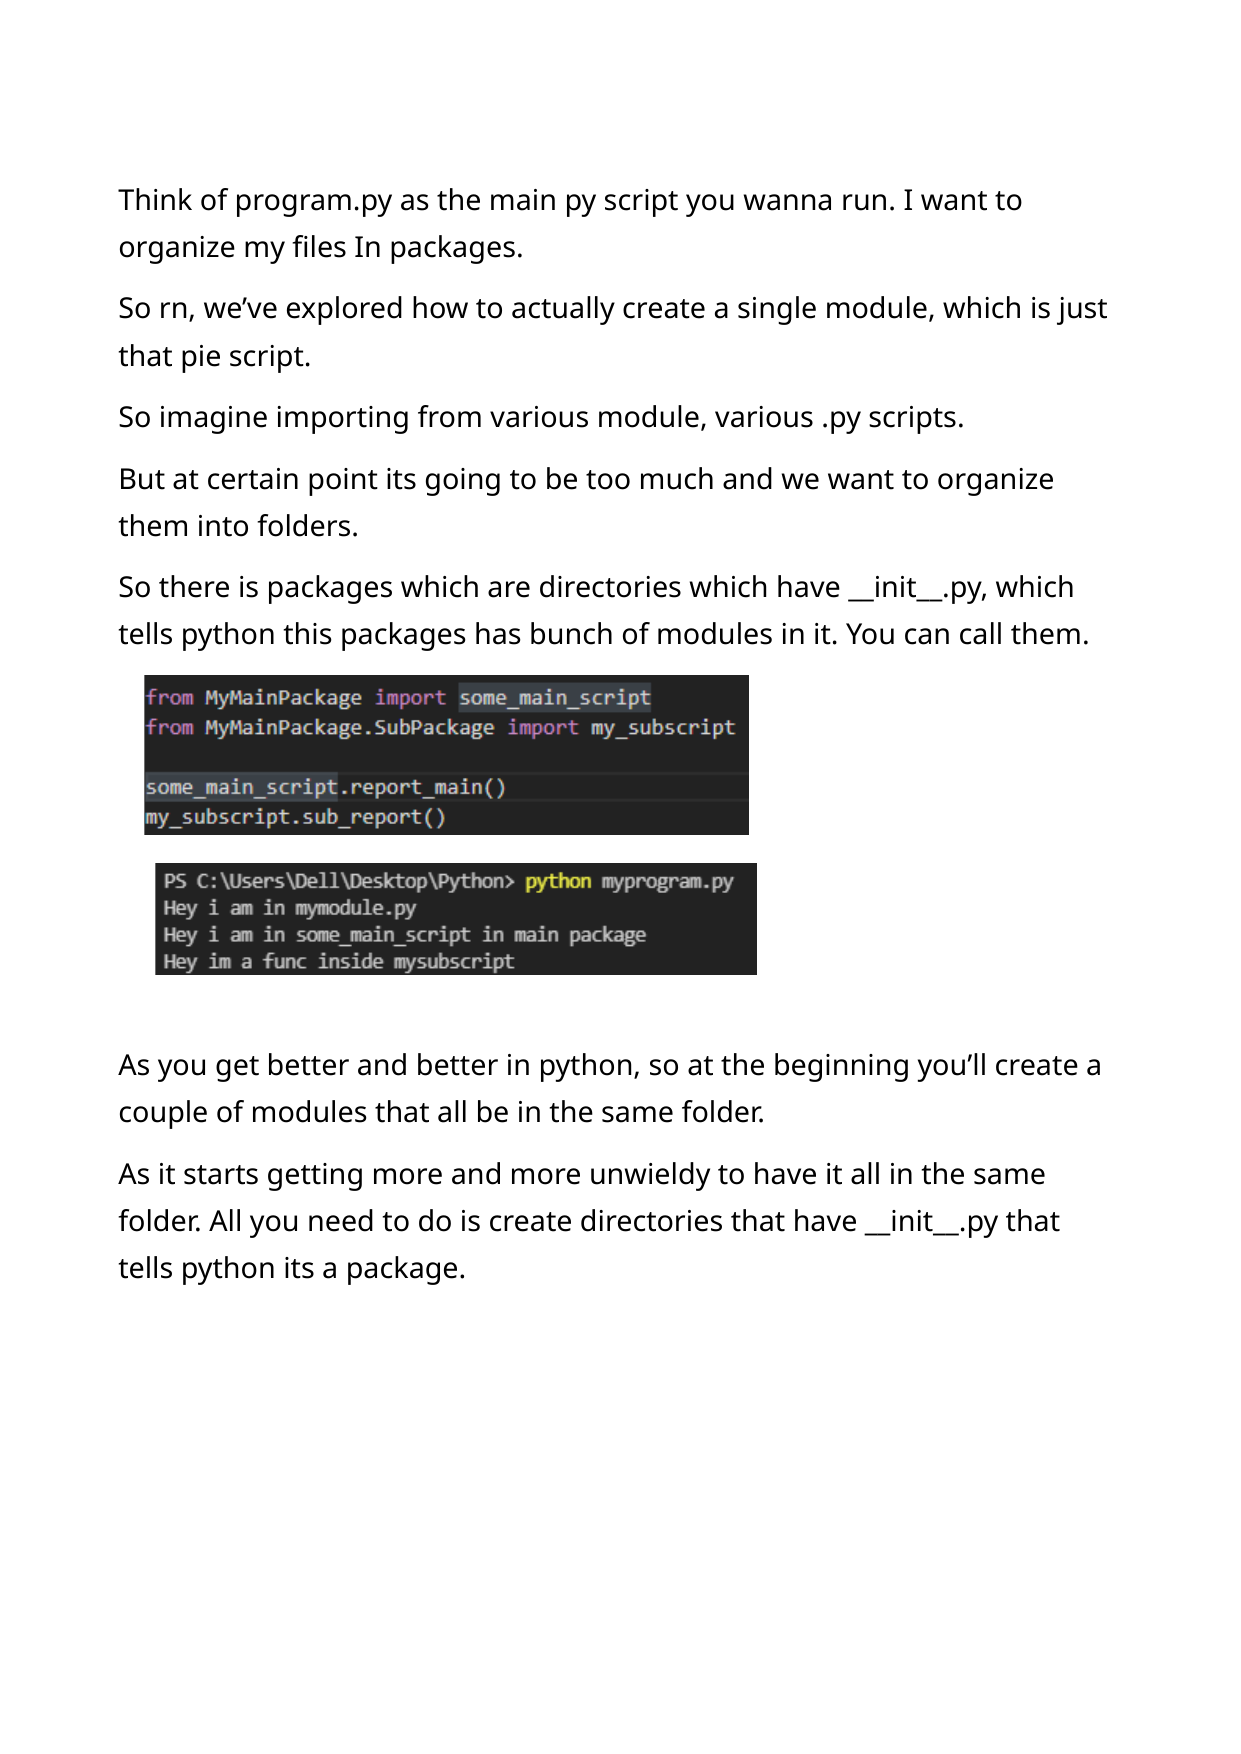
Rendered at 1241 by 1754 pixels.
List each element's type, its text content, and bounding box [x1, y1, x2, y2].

text So rn, we’ve explored how to actually create a single module, which is just that pie script. [118, 288, 1122, 374]
picture [144, 675, 749, 835]
text So imagine importing from various module, various .py scripts. [118, 397, 1122, 436]
text Think of program.py as the main py script you wanna run. I want to organize my files In packages. [118, 180, 1122, 266]
picture [155, 863, 757, 975]
text But at certain point its going to be too much and we want to organize them into folders. [118, 458, 1122, 544]
text As it starts getting more and more unwieldy to have it all in the same folder. All you need to do is create directories that have __init__.py that tells python its a package. [118, 1153, 1122, 1286]
text So there is packages which are directories which have __init__.py, which tells python this packages has bunch of modules in it. You can call them. [118, 567, 1122, 653]
text As you get better and better in python, so at the beginning you’ll create a couple of modules that all be in the same folder. [118, 1045, 1122, 1131]
